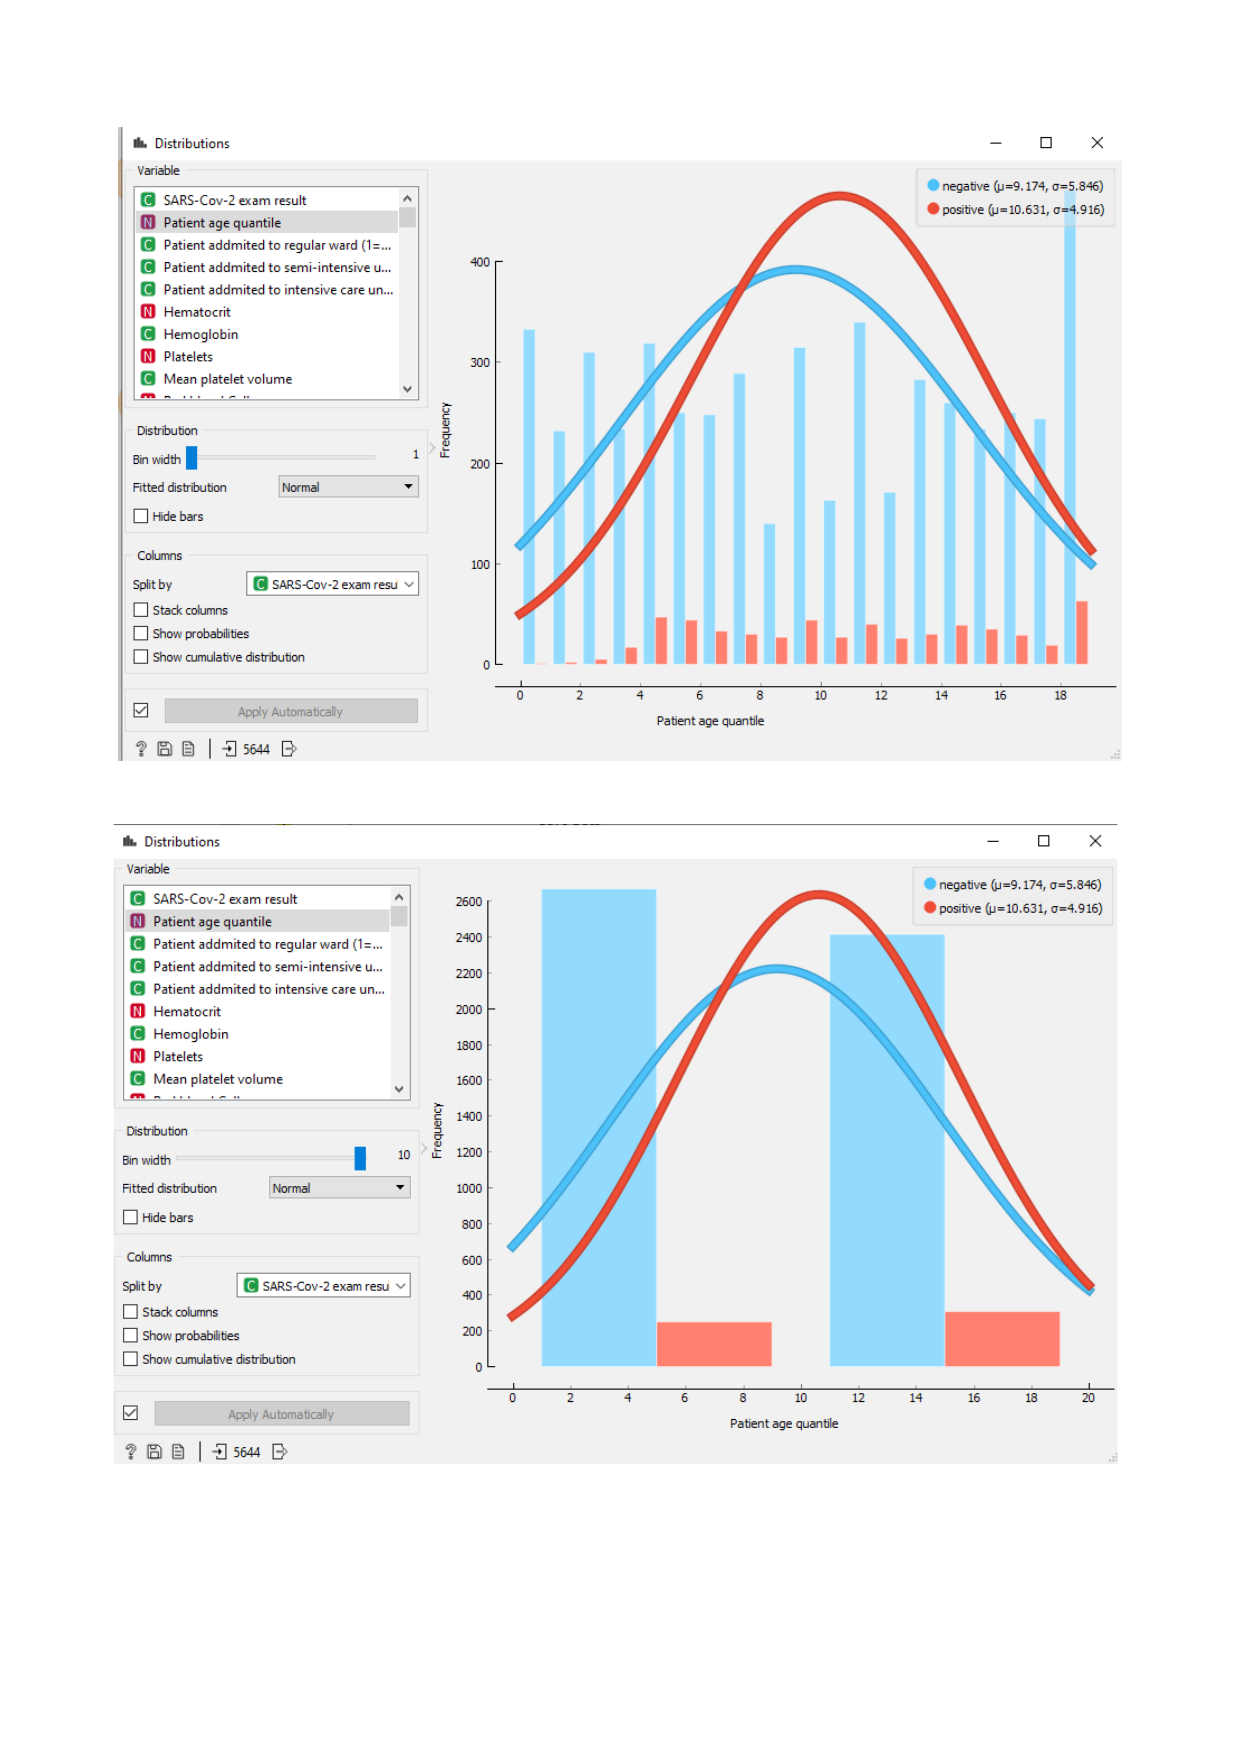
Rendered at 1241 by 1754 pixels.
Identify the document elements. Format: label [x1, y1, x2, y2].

picture [113, 824, 1118, 1464]
picture [118, 127, 1122, 761]
